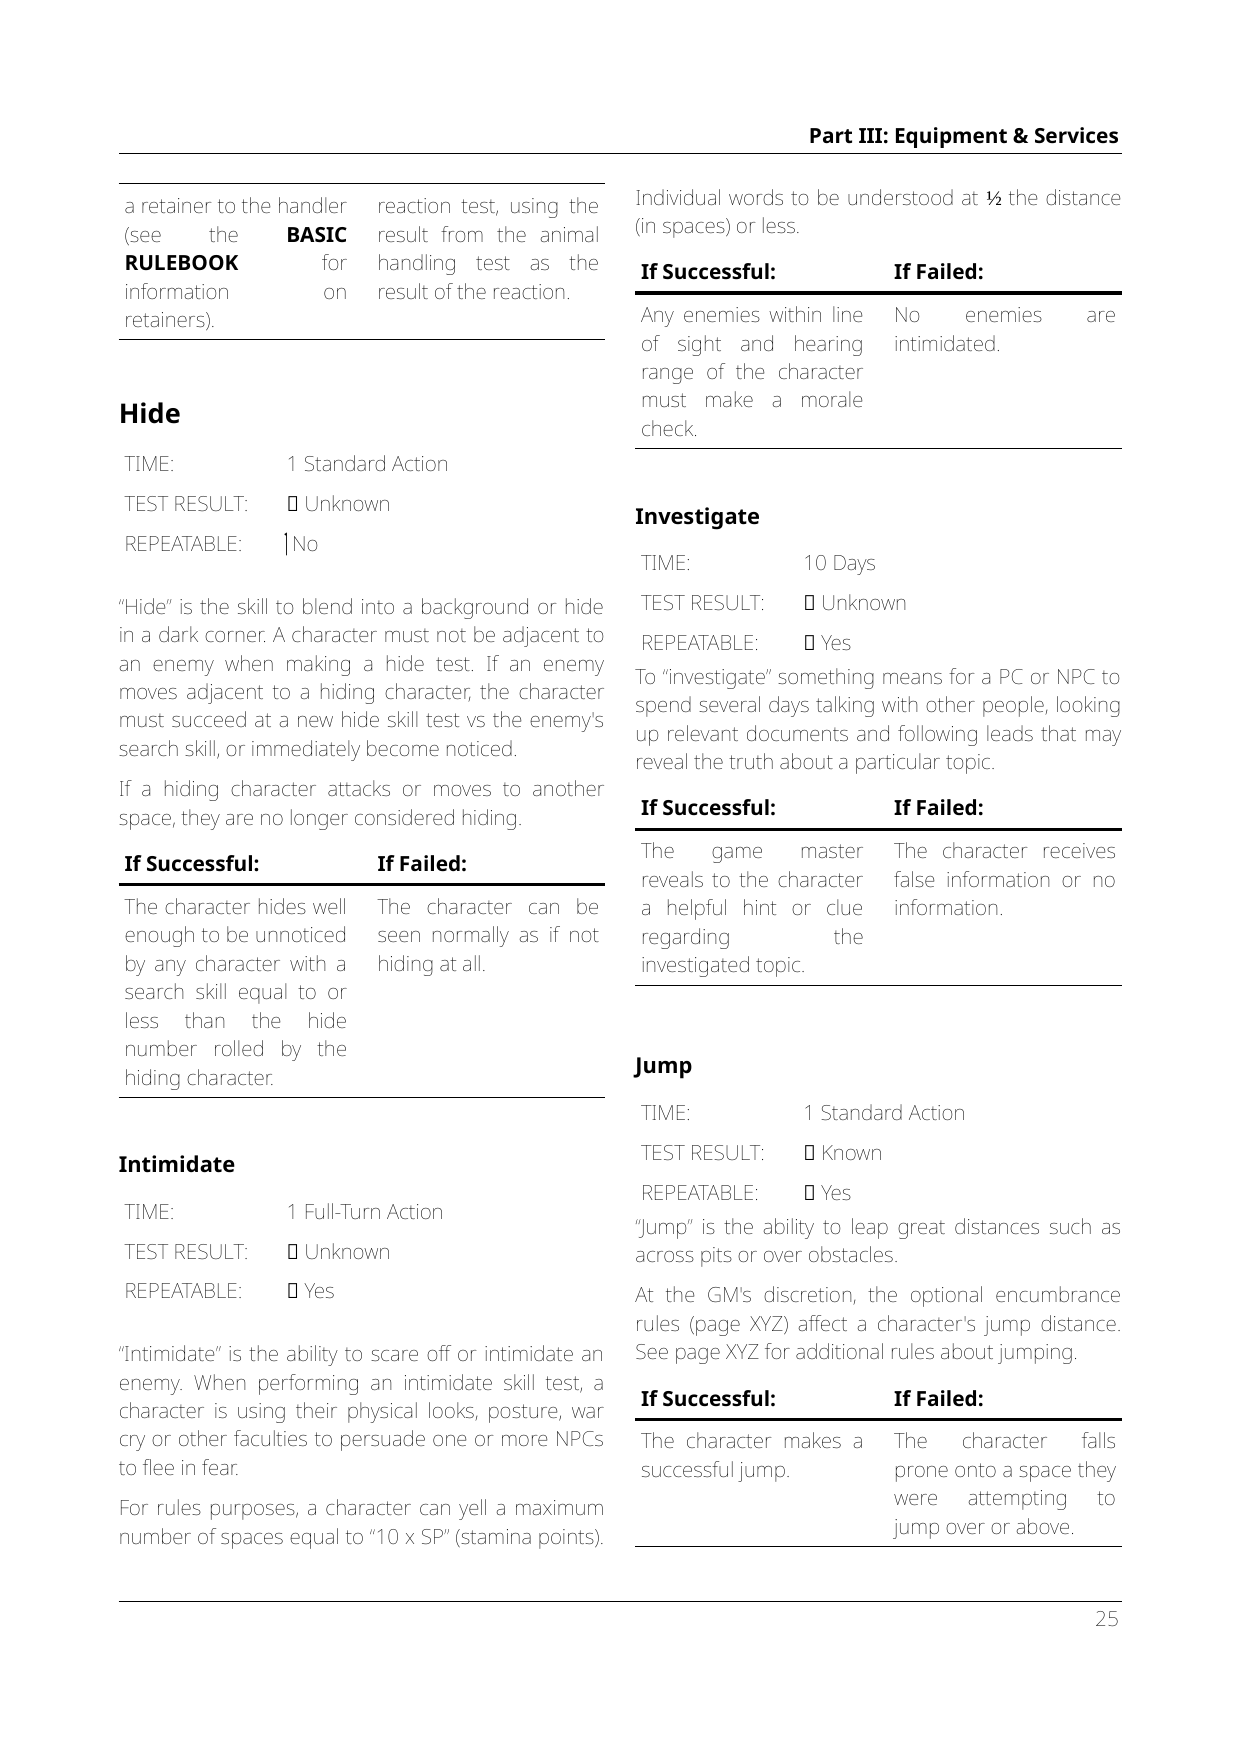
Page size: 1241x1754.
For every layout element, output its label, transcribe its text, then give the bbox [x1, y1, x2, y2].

table_header [869, 1378, 888, 1418]
table_cell The character makes a successful jump. [635, 1421, 869, 1546]
table_cell REPEATABLE: [635, 622, 797, 662]
table_header 1 Standard Action [797, 1092, 1122, 1132]
table_header If Failed: [888, 251, 1122, 291]
text At the GM's discretion, the optional encumbrance rules (page XYZ) affect a character's jump distance. See page XYZ for additional rules about jumping. [635, 1281, 1122, 1366]
table_cell reaction test, using the result from the animal handling test as the result of the reaction. [372, 184, 605, 339]
table_header TIME: [119, 1191, 281, 1231]
text For rules purposes, a character can yell a maximum number of spaces equal to “10 x SP” (stamina points). [118, 1493, 605, 1550]
table_cell [869, 1421, 888, 1546]
table_header 1 Full-Turn Action [281, 1191, 605, 1231]
text Hide [118, 395, 605, 432]
table_cell TEST RESULT: [635, 582, 797, 622]
table_cell  Unknown [281, 1231, 605, 1271]
text “Intimidate” is the ability to scare off or intimidate an enemy. When performing an intimidate skill test, a character is using their physical looks, posture, war cry or other faculties to persuade one or more NPCs to flee in fear. [118, 1311, 605, 1481]
table_header 1 Standard Action [281, 444, 605, 484]
text Intimidate [118, 1149, 605, 1179]
table_cell REPEATABLE: [119, 524, 281, 563]
table_header If Successful: [635, 251, 869, 291]
table_cell  Unknown [281, 484, 605, 523]
table_cell The character hides well enough to be unnoticed by any character with a search skill equal to or less than the hide number rolled by the hiding character. [119, 886, 353, 1097]
table_header TIME: [635, 543, 797, 582]
table_cell [353, 886, 372, 1097]
table_cell  Yes [281, 1271, 605, 1311]
table_cell The character receives false information or no information. [888, 831, 1122, 984]
text “Hide” is the skill to blend into a background or hide in a dark corner. A character must not be adjacent to an enemy when making a hide test. If an enemy moves adjacent to a hiding character, the character must succeed at a new hide skill test vs the enemy's search skill, or immediately become noticed. [118, 563, 605, 762]
table_cell [869, 295, 888, 448]
table_header TIME: [635, 1092, 797, 1132]
table_header 10 Days [797, 543, 1122, 582]
table_cell TEST RESULT: [119, 1231, 281, 1271]
text “Jump” is the ability to leap great distances such as across pits or over obstacles. [635, 1212, 1122, 1269]
text Investigate [635, 501, 1122, 530]
table_cell  No [281, 524, 605, 563]
table_header If Failed: [372, 843, 605, 883]
table_cell  Known [797, 1132, 1122, 1172]
table_header [353, 843, 372, 883]
table_header If Successful: [635, 788, 869, 828]
table_cell a retainer to the handler (see the BASIC RULEBOOK for information on retainers). [119, 184, 353, 339]
text If a hiding character attacks or moves to another space, they are no longer considered hiding. [118, 774, 605, 831]
table_cell REPEATABLE: [119, 1271, 281, 1311]
text To “investigate” something means for a PC or NPC to spend several days talking with other people, looking up relevant documents and following leads that may reveal the truth about a particular topic. [635, 662, 1122, 776]
table_header If Successful: [119, 843, 353, 883]
table_cell TEST RESULT: [119, 484, 281, 523]
table_cell The character falls prone onto a space they were attempting to jump over or above. [888, 1421, 1122, 1546]
text Individual words to be understood at ½ the distance (in spaces) or less. [635, 183, 1122, 239]
table_header TIME: [119, 444, 281, 484]
table_cell  Yes [797, 622, 1122, 662]
table_header If Successful: [635, 1378, 869, 1418]
table_header [869, 788, 888, 828]
table_cell TEST RESULT: [635, 1132, 797, 1172]
table_header [869, 251, 888, 291]
table_header If Failed: [888, 788, 1122, 828]
text Jump [635, 1050, 1122, 1080]
table_cell No enemies are intimidated. [888, 295, 1122, 448]
table_cell Any enemies within line of sight and hearing range of the character must make a morale check. [635, 295, 869, 448]
table_cell  Unknown [797, 582, 1122, 622]
table_cell The game master reveals to the character a helpful hint or clue regarding the investigated topic. [635, 831, 869, 984]
table_cell  Yes [797, 1172, 1122, 1212]
table_header If Failed: [888, 1378, 1122, 1418]
table_cell REPEATABLE: [635, 1172, 797, 1212]
table_cell The character can be seen normally as if not hiding at all. [372, 886, 605, 1097]
table_cell [353, 184, 372, 339]
table_cell [869, 831, 888, 984]
